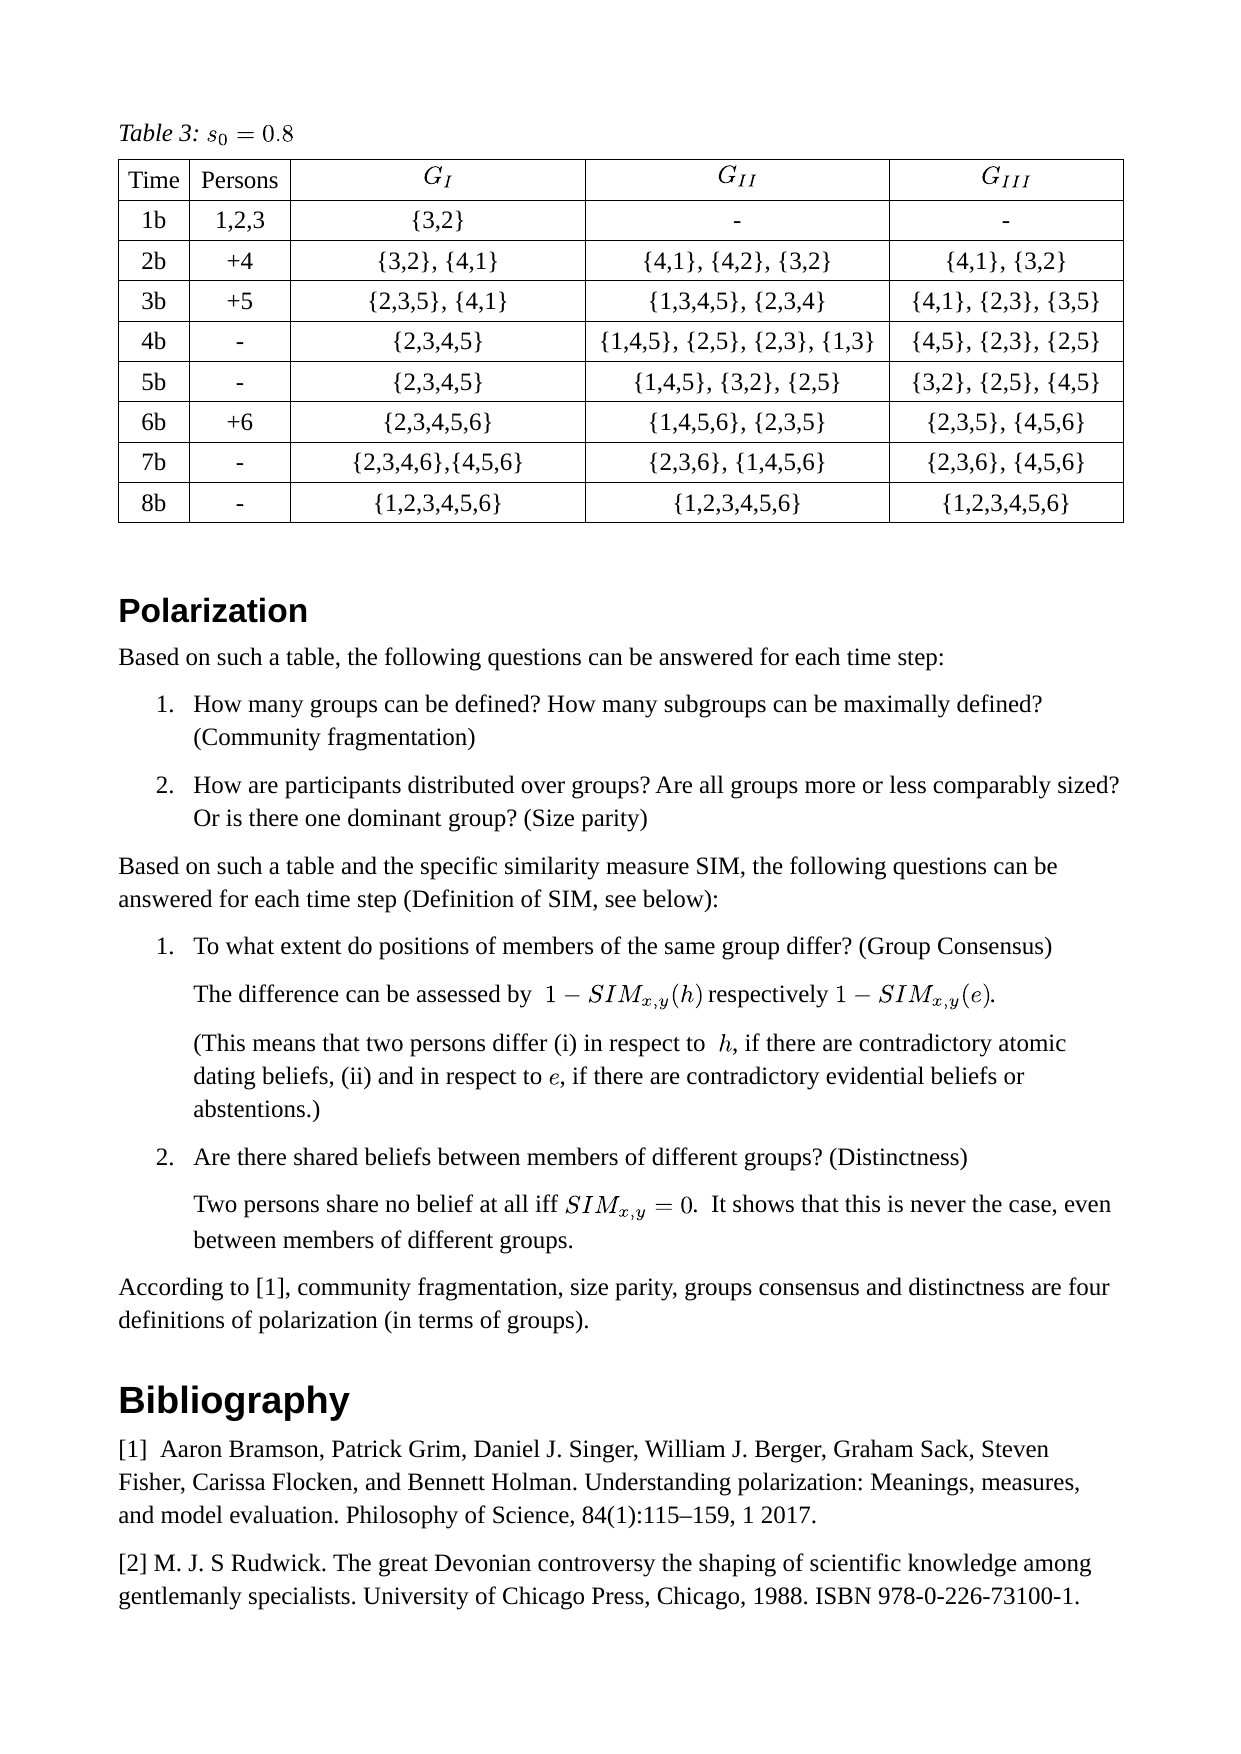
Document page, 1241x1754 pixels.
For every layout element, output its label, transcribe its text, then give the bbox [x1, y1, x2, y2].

table_cell {2,3,6}, {4,5,6} [890, 443, 1123, 482]
table_cell {4,1}, {4,2}, {3,2} [586, 241, 889, 280]
table_cell +6 [190, 402, 290, 442]
text Based on such a table, the following questions can be answered for each time step: [118, 642, 1122, 671]
text [1] Aaron Bramson, Patrick Grim, Daniel J. Singer, William J. Berger, Graham Sack, Steven Fisher, Carissa Flocken, and Bennett Holman. Understanding polarization: Meanings, measures, and model evaluation. Philosophy of Science, 84(1):115–159, 1 2017. [118, 1434, 1122, 1529]
list (This means that two persons differ (i) in respect to , if there are contradictory atomic dating beliefs, (ii) and in respect to , if there are contradictory evidential beliefs or abstentions.) [156, 1028, 1122, 1123]
table_cell {3,2}, {4,1} [291, 241, 585, 280]
table_cell - [890, 201, 1123, 240]
table_cell +4 [190, 241, 290, 280]
subtitle Polarization [118, 591, 1122, 629]
table_cell {2,3,4,6},{4,5,6} [291, 443, 585, 482]
table_cell {4,1}, {2,3}, {3,5} [890, 281, 1123, 321]
table_cell 1,2,3 [190, 201, 290, 240]
table_header Persons [190, 160, 290, 200]
list How are participants distributed over groups? Are all groups more or less comparably sized? Or is there one dominant group? (Size parity) [156, 770, 1122, 832]
table_cell 4b [119, 322, 189, 361]
table_cell {2,3,4,5} [291, 322, 585, 361]
table_header [586, 160, 889, 200]
list Are there shared beliefs between members of different groups? (Distinctness) [156, 1142, 1122, 1171]
table_cell 2b [119, 241, 189, 280]
table_header Time [119, 160, 189, 200]
table_cell {4,5}, {2,3}, {2,5} [890, 322, 1123, 361]
table_cell - [190, 443, 290, 482]
table_cell 3b [119, 281, 189, 321]
table_cell {2,3,4,5} [291, 362, 585, 401]
text Table 3: [118, 118, 1122, 147]
table_cell 8b [119, 483, 189, 522]
table_cell {1,2,3,4,5,6} [586, 483, 889, 522]
table_cell {3,2} [291, 201, 585, 240]
table_cell 1b [119, 201, 189, 240]
table_cell {1,4,5}, {3,2}, {2,5} [586, 362, 889, 401]
list The difference can be assessed by respectively . [156, 979, 1122, 1009]
table_cell - [190, 322, 290, 361]
table_cell 6b [119, 402, 189, 442]
text Based on such a table and the specific similarity measure SIM, the following questions can be answered for each time step (Definition of SIM, see below): [118, 851, 1122, 912]
text [2] M. J. S Rudwick. The great Devonian controversy the shaping of scientific knowledge among gentlemanly specialists. University of Chicago Press, Chicago, 1988. ISBN 978-0-226-73100-1. [118, 1548, 1122, 1609]
table_cell {1,2,3,4,5,6} [291, 483, 585, 522]
table_cell 5b [119, 362, 189, 401]
list How many groups can be defined? How many subgroups can be maximally defined? (Community fragmentation) [156, 689, 1122, 751]
list To what extent do positions of members of the same group differ? (Group Consensus) [156, 931, 1122, 960]
table_cell - [190, 483, 290, 522]
table_header [890, 160, 1123, 200]
table_cell {1,4,5}, {2,5}, {2,3}, {1,3} [586, 322, 889, 361]
table_cell {1,4,5,6}, {2,3,5} [586, 402, 889, 442]
table_cell {1,3,4,5}, {2,3,4} [586, 281, 889, 321]
table_cell - [586, 201, 889, 240]
table_cell {2,3,6}, {1,4,5,6} [586, 443, 889, 482]
table_header [291, 160, 585, 200]
text According to [1], community fragmentation, size parity, groups consensus and distinctness are four definitions of polarization (in terms of groups). [118, 1272, 1122, 1334]
table_cell {2,3,4,5,6} [291, 402, 585, 442]
table_cell {4,1}, {3,2} [890, 241, 1123, 280]
subtitle Bibliography [118, 1378, 1122, 1422]
table_cell +5 [190, 281, 290, 321]
table_cell {2,3,5}, {4,5,6} [890, 402, 1123, 442]
table_cell - [190, 362, 290, 401]
list Two persons share no belief at all iff . It shows that this is never the case, even between members of different groups. [156, 1189, 1122, 1253]
table_cell {2,3,5}, {4,1} [291, 281, 585, 321]
table_cell {3,2}, {2,5}, {4,5} [890, 362, 1123, 401]
table_cell 7b [119, 443, 189, 482]
table_cell {1,2,3,4,5,6} [890, 483, 1123, 522]
